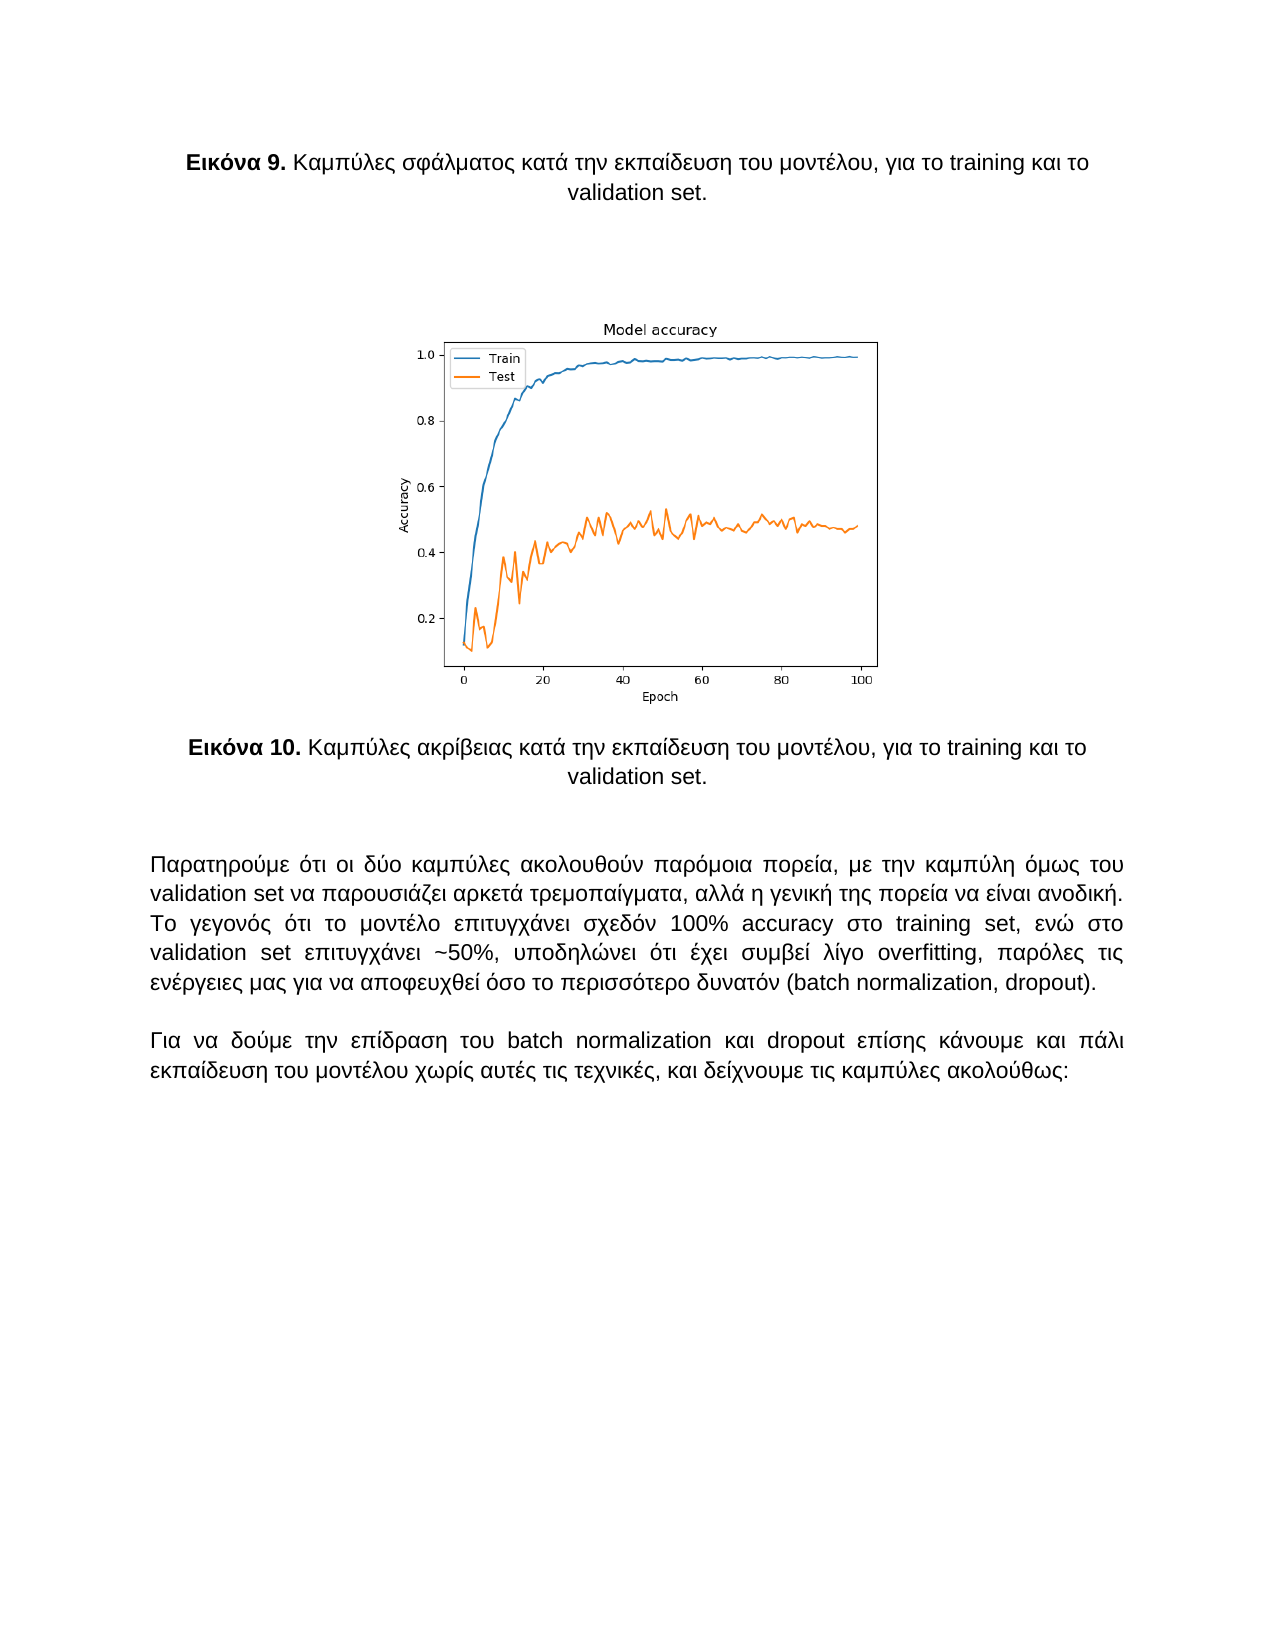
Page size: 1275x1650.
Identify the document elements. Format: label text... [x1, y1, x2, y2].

picture [390, 315, 885, 712]
text Εικόνα 10. Καμπύλες ακρίβειας κατά την εκπαίδευση του μοντέλου, για το training και το validation set. [150, 734, 1125, 789]
text Για να δούμε την επίδραση του batch normalization και dropout επίσης κάνουμε και πάλι εκπαίδευση του μοντέλου χωρίς αυτές τις τεχνικές, και δείχνουμε τις καμπύλες ακολούθως: [150, 1028, 1125, 1083]
text Εικόνα 9. Καμπύλες σφάλματος κατά την εκπαίδευση του μοντέλου, για το training και το validation set. [150, 150, 1125, 205]
text Παρατηρούμε ότι οι δύο καμπύλες ακολουθούν παρόμοια πορεία, με την καμπύλη όμως του validation set να παρουσιάζει αρκετά τρεμοπαίγματα, αλλά η γενική της πορεία να είναι ανοδική. Το γεγονός ότι το μοντέλο επιτυγχάνει σχεδόν 100% accuracy στο training set, ενώ στο validation set επιτυγχάνει ~50%, υποδηλώνει ότι έχει συμβεί λίγο overfitting, παρόλες τις ενέργειες μας για να αποφευχθεί όσο το περισσότερο δυνατόν (batch normalization, dropout). [150, 852, 1125, 995]
